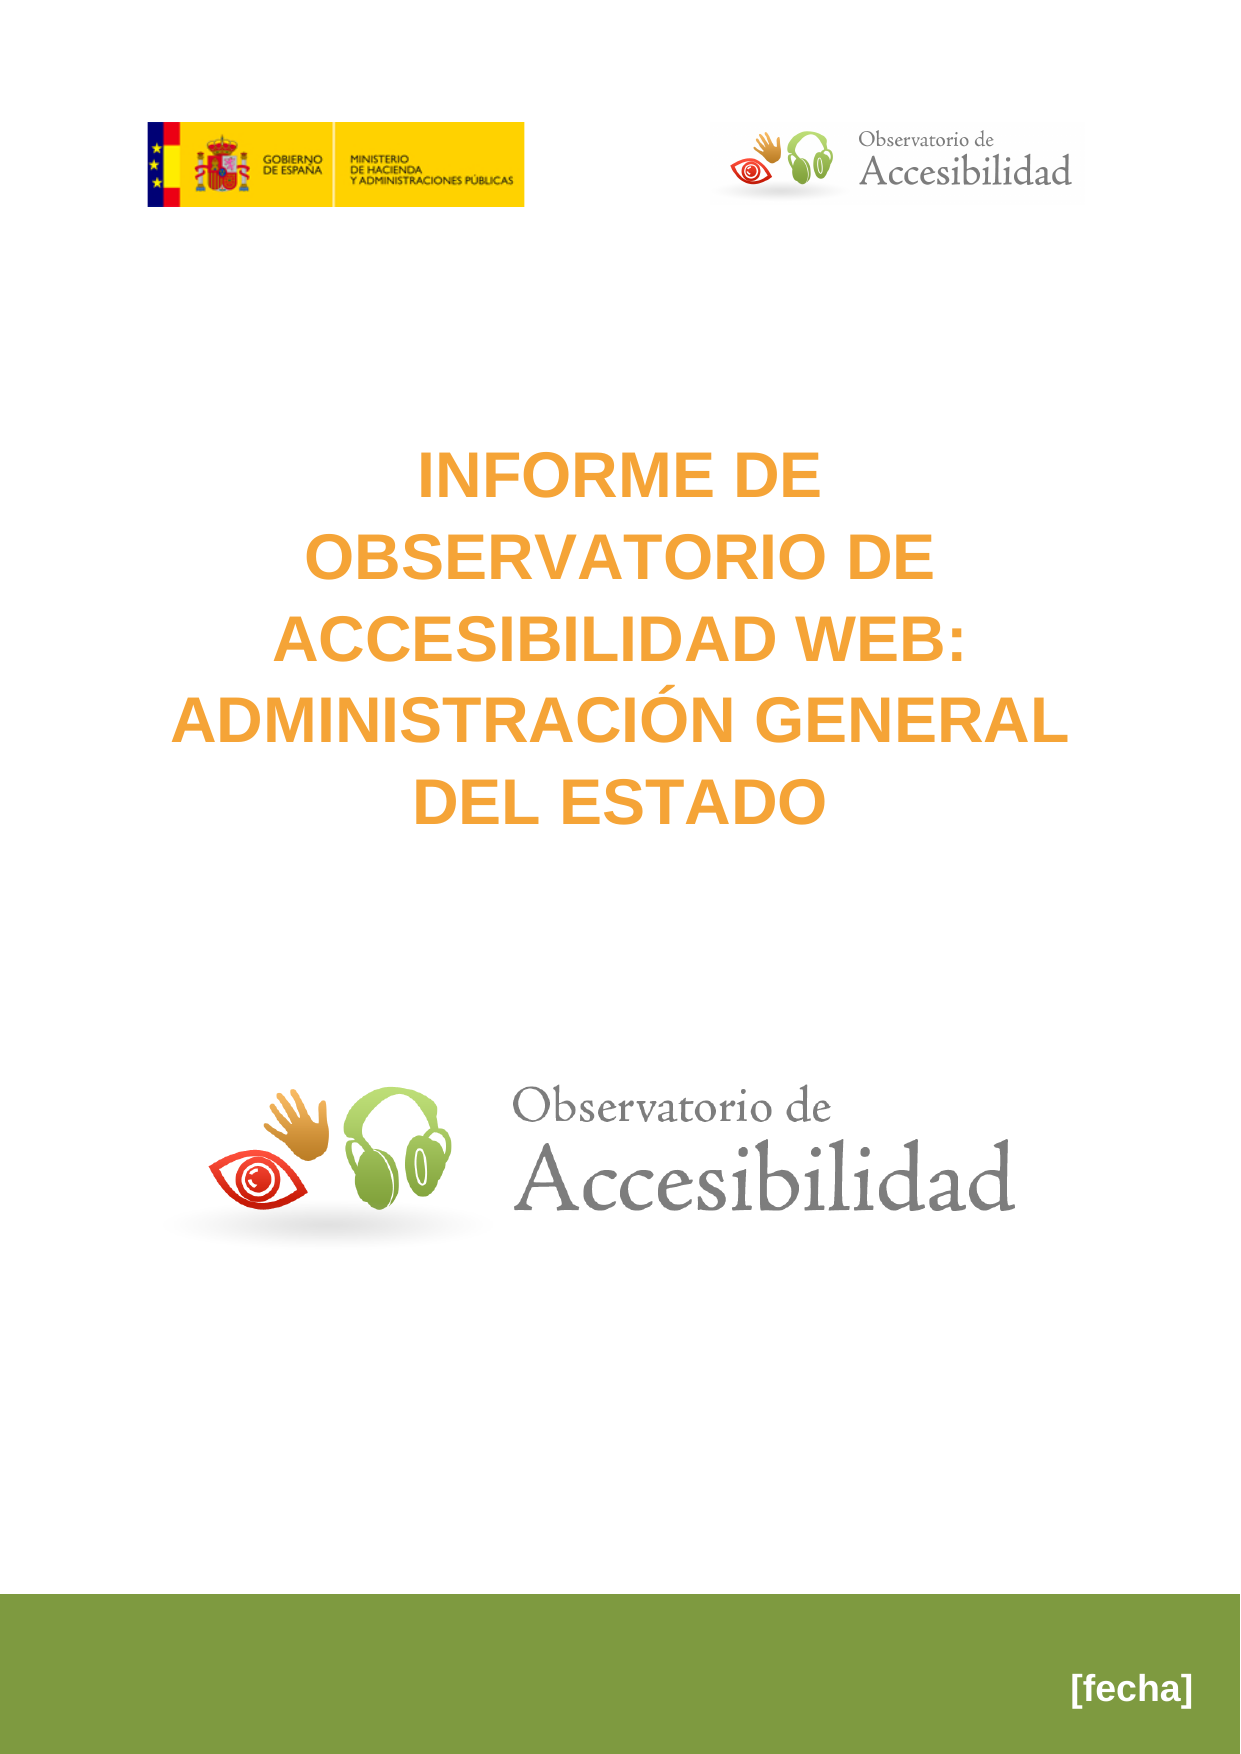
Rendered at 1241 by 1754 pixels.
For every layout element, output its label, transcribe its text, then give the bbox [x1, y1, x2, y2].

picture [147, 1045, 1167, 1269]
picture [710, 122, 1086, 205]
picture [147, 122, 525, 207]
text Informe de Observatorio de Accesibilidad Web: Administración General del Estado [148, 437, 1092, 838]
text [fecha] [0, 1666, 1193, 1709]
